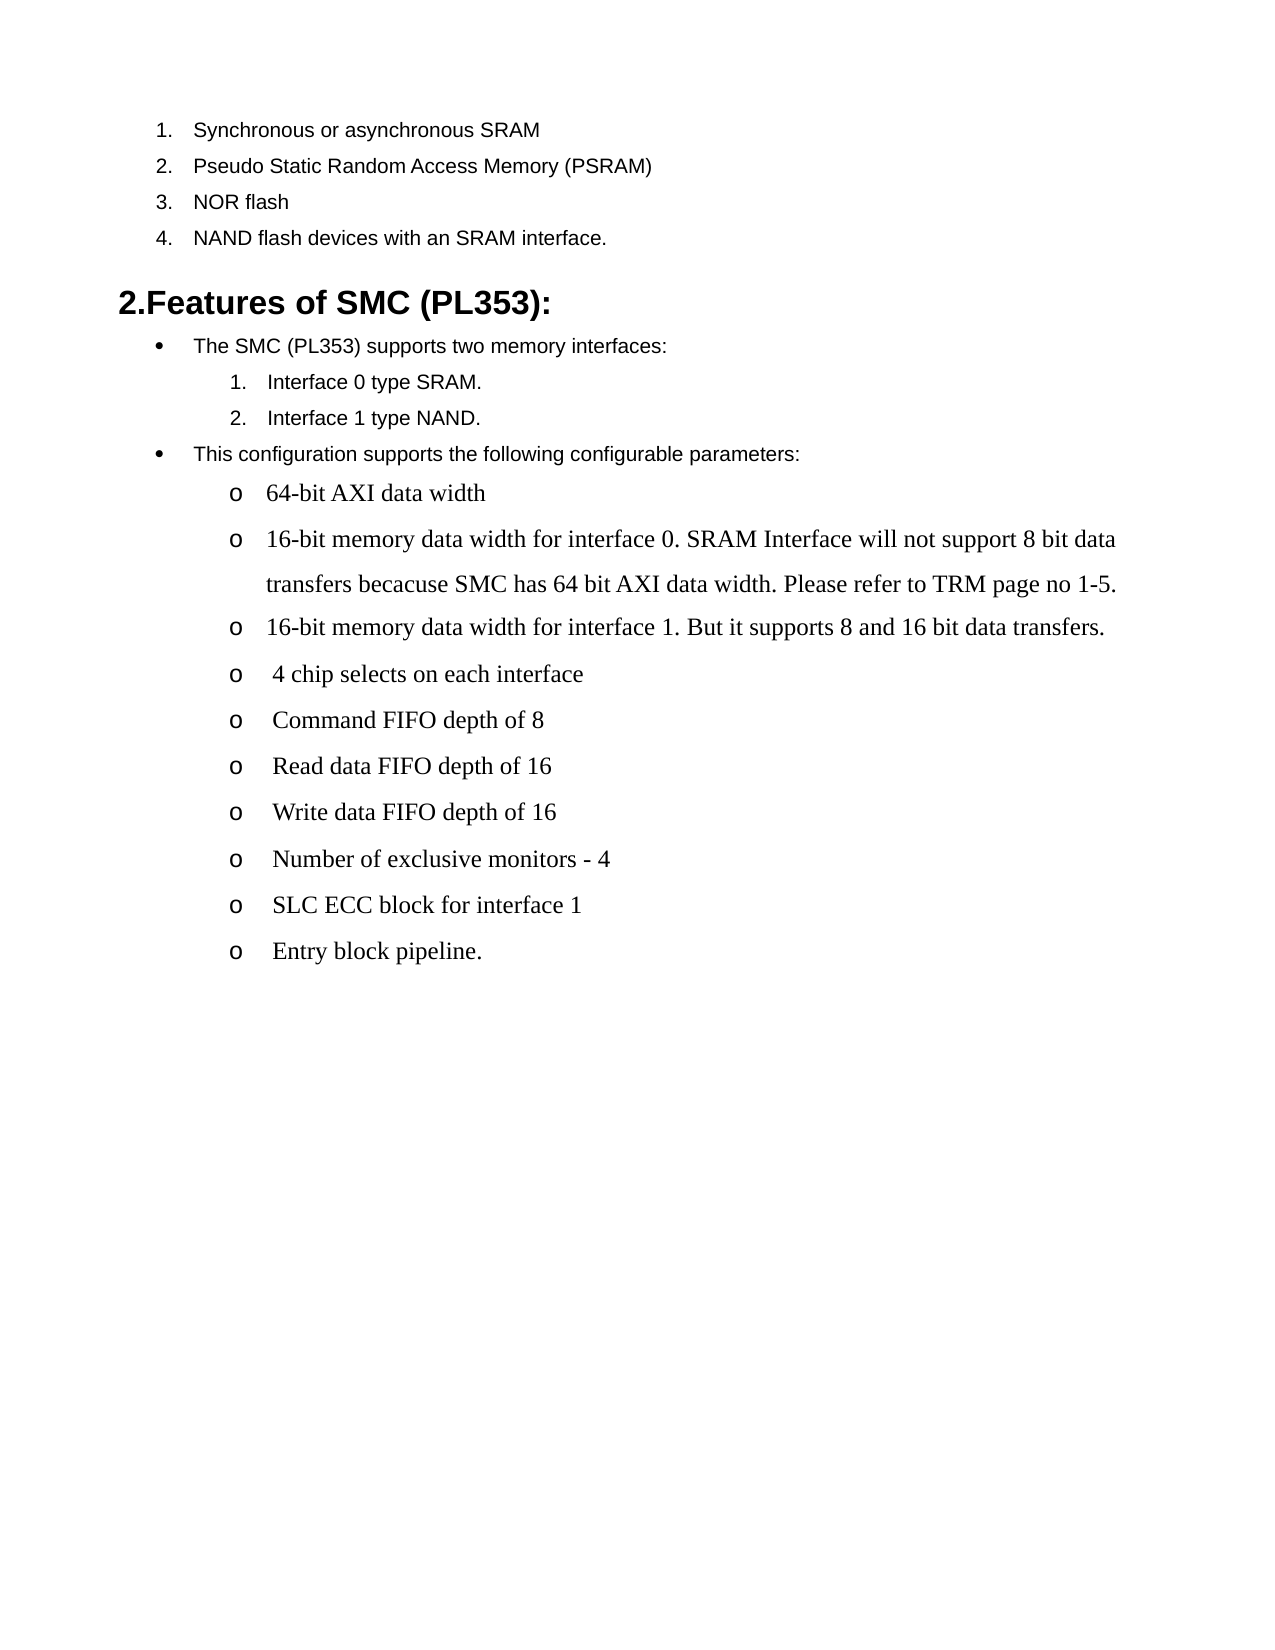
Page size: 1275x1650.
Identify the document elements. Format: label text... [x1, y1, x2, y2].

list 16-bit memory data width for interface 1. But it supports 8 and 16 bit data transfers. [228, 612, 1157, 643]
list Read data FIFO depth of 16 [228, 751, 1157, 782]
list Interface 1 type NAND. [229, 406, 1157, 430]
list NOR flash [156, 190, 1157, 214]
list Command FIFO depth of 8 [228, 705, 1157, 736]
list Write data FIFO depth of 16 [228, 797, 1157, 828]
list Number of exclusive monitors - 4 [228, 844, 1157, 874]
list Pseudo Static Random Access Memory (PSRAM) [156, 154, 1157, 178]
list Interface 0 type SRAM. [229, 370, 1157, 394]
list 64-bit AXI data width [228, 478, 1157, 509]
list 16-bit memory data width for interface 0. SRAM Interface will not support 8 bit data transfers becacuse SMC has 64 bit AXI data width. Please refer to TRM page no 1-5. [228, 524, 1157, 598]
list Synchronous or asynchronous SRAM [156, 118, 1157, 142]
list NAND flash devices with an SRAM interface. [156, 226, 1157, 250]
subtitle 2.Features of SMC (PL353): [118, 283, 1157, 321]
list SLC ECC block for interface 1 [228, 890, 1157, 921]
list The SMC (PL353) supports two memory interfaces: [156, 334, 1157, 358]
list 4 chip selects on each interface [228, 659, 1157, 689]
list This configuration supports the following configurable parameters: [156, 442, 1157, 466]
list Entry block pipeline. [228, 936, 1157, 967]
